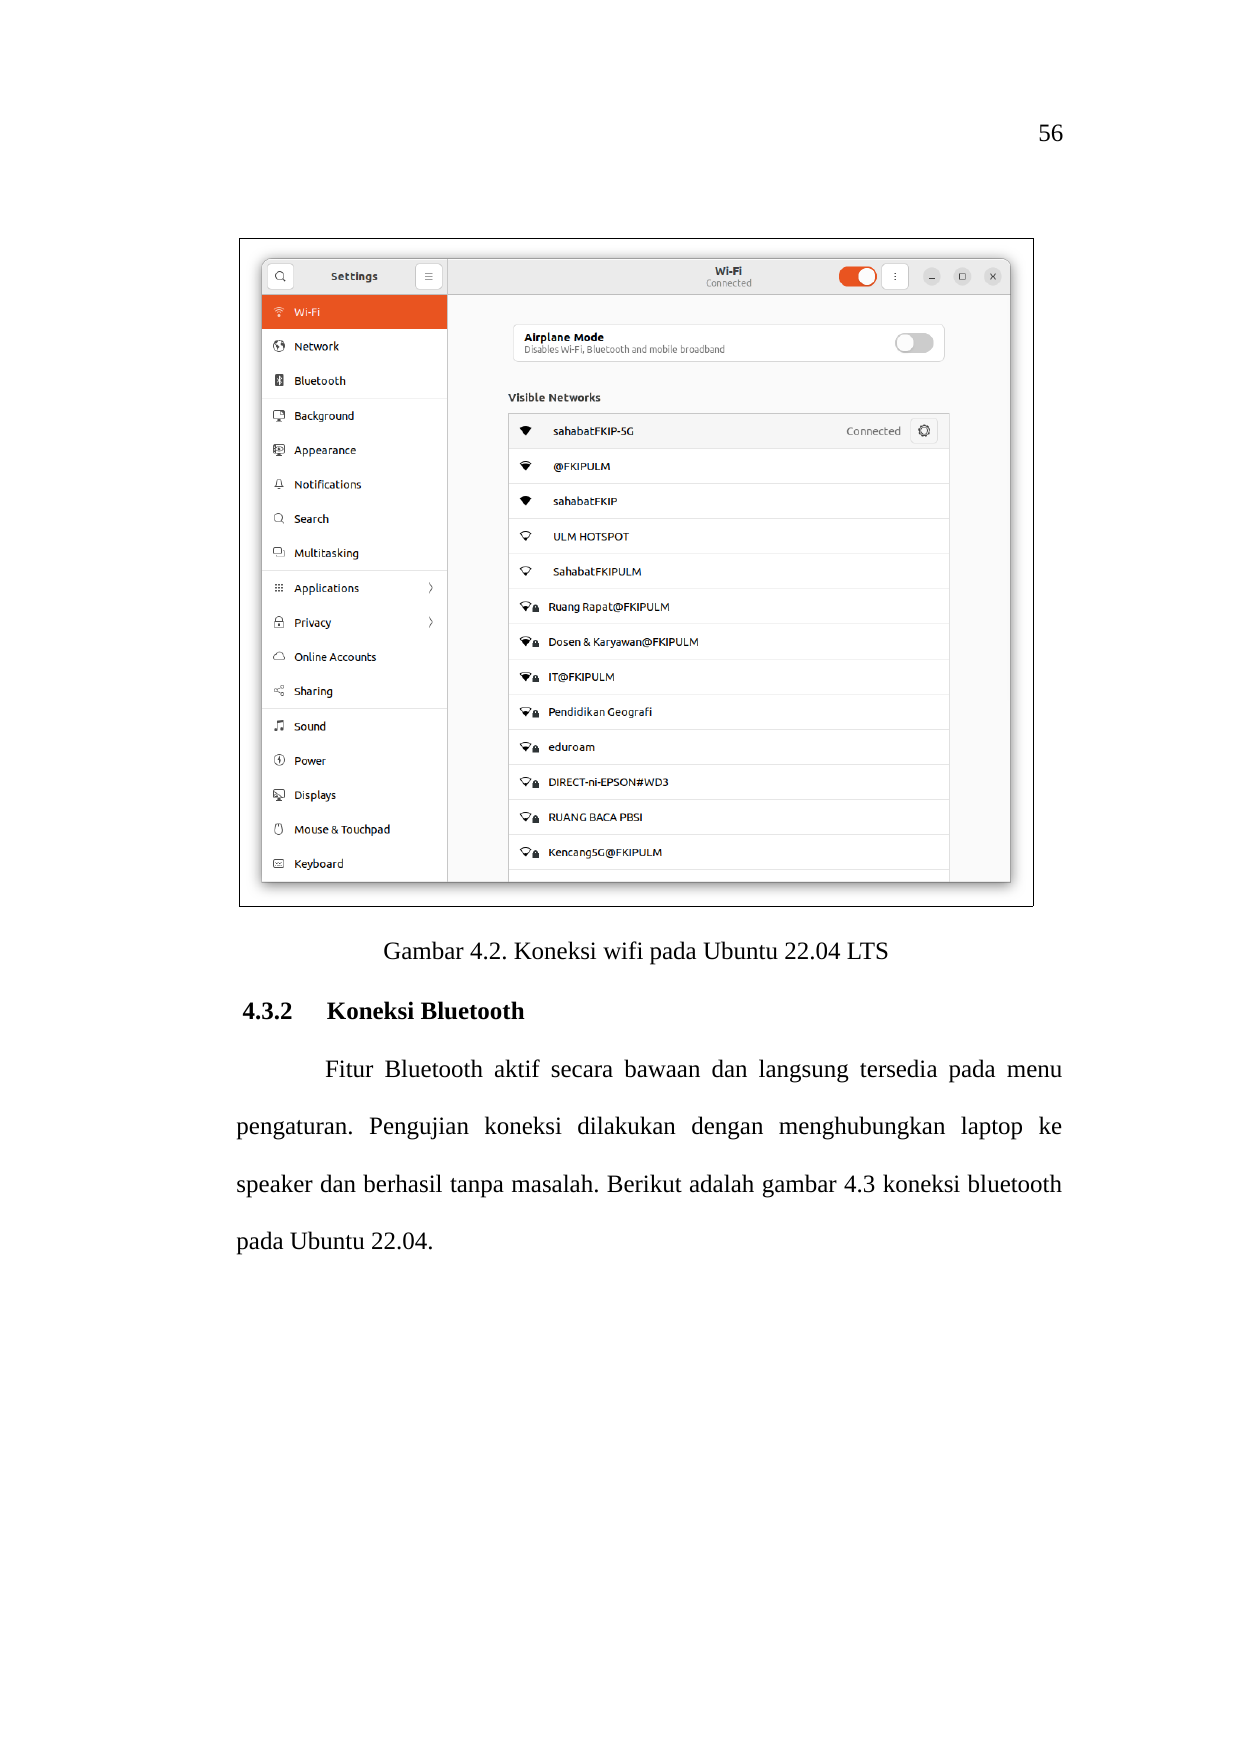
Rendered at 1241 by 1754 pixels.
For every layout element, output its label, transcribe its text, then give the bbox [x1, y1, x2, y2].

subtitle Koneksi Bluetooth [236, 996, 1063, 1025]
text Fitur Bluetooth aktif secara bawaan dan langsung tersedia pada menu pengaturan. Pengujian koneksi dilakukan dengan menghubungkan laptop ke speaker dan berhasil tanpa masalah. Berikut adalah gambar 4.3 koneksi bluetooth pada Ubuntu 22.04. [236, 1054, 1063, 1255]
text Gambar 4.2. Koneksi wifi pada Ubuntu 22.04 LTS [239, 907, 1033, 965]
picture [242, 241, 1030, 904]
text [240, 239, 1033, 906]
